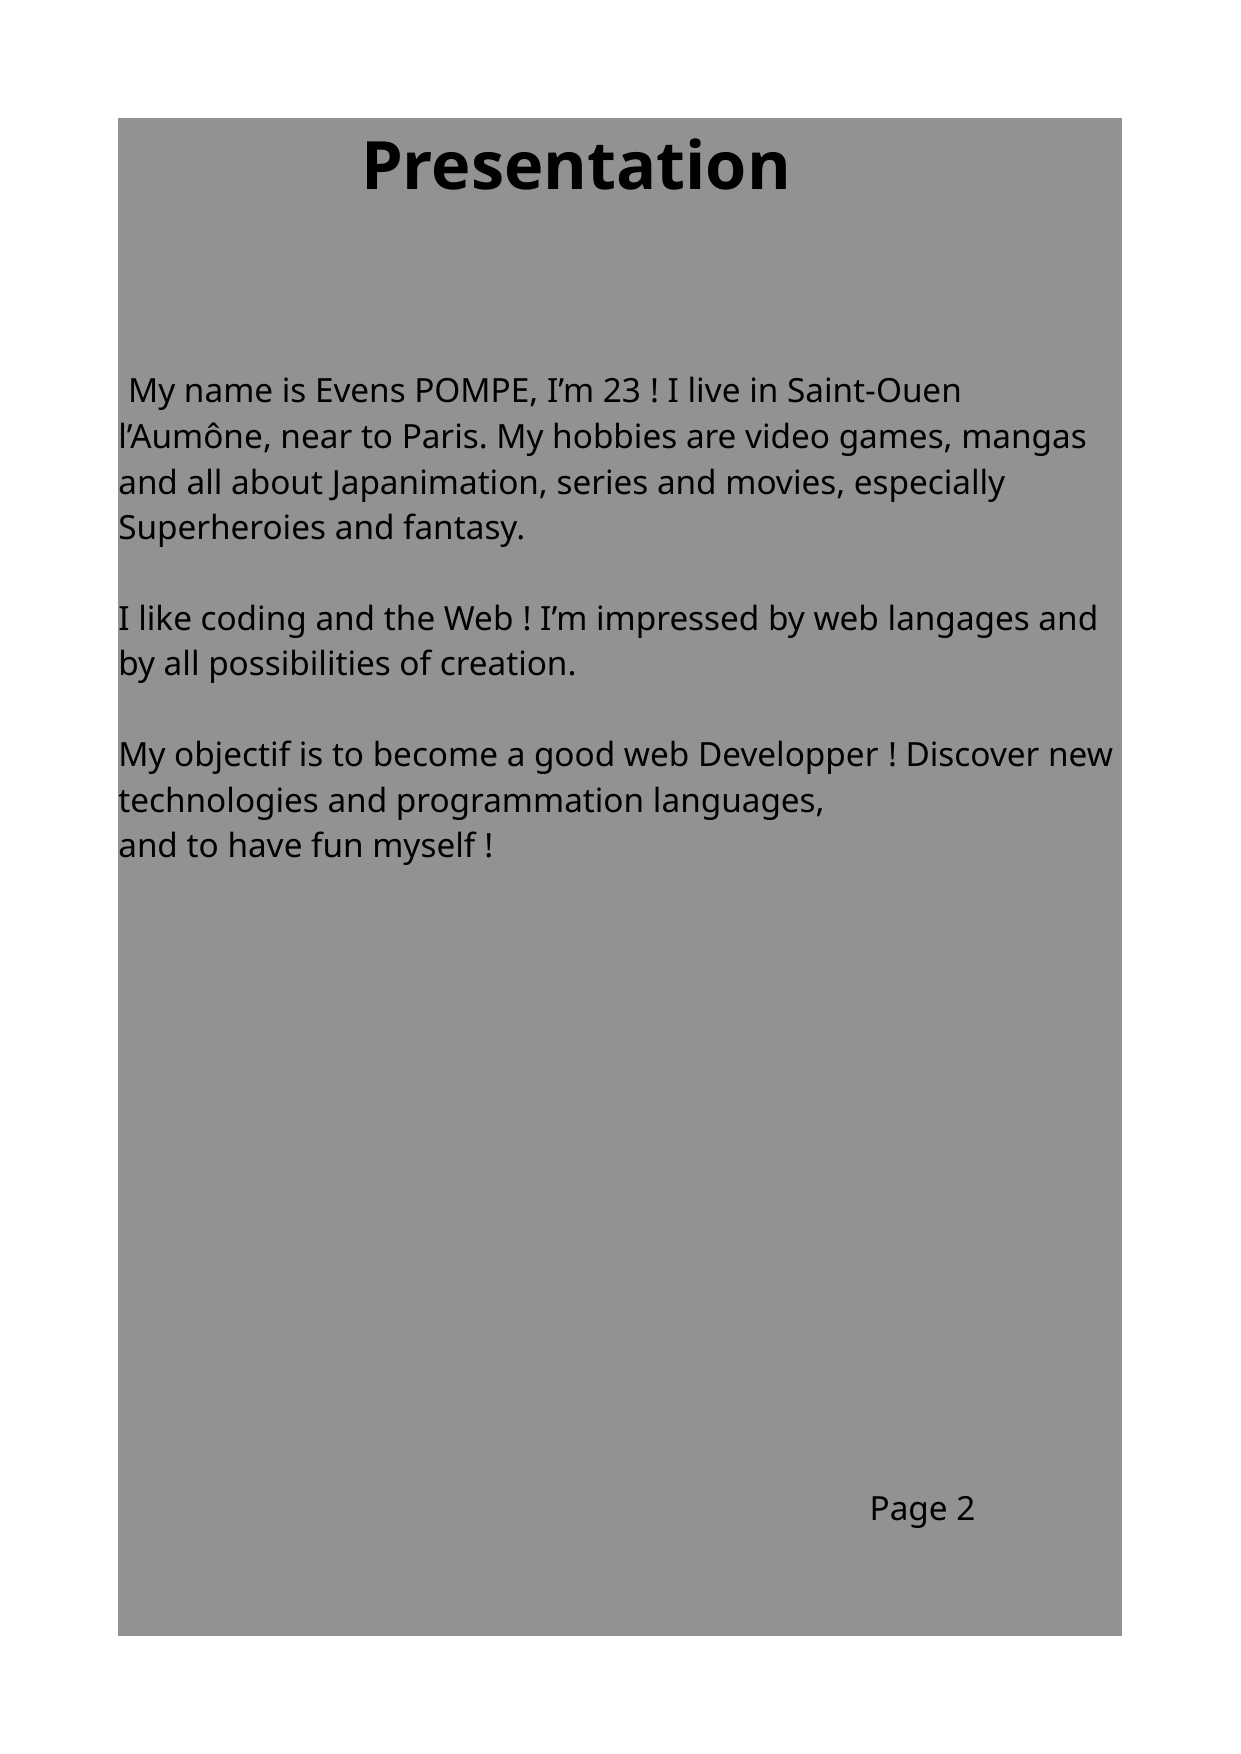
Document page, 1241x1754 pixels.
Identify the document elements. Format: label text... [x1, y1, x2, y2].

text Page 2 [118, 1480, 1122, 1531]
text Presentation [118, 118, 1122, 209]
text and to have fun myself ! [118, 822, 1122, 867]
text My name is Evens POMPE, I’m 23 ! I live in Saint-Ouen l’Aumône, near to Paris. My hobbies are video games, mangas and all about Japanimation, series and movies, especially Superheroies and fantasy. [118, 362, 1122, 549]
text My objectif is to become a good web Developper ! Discover new technologies and programmation languages, [118, 731, 1122, 822]
text I like coding and the Web ! I’m impressed by web langages and by all possibilities of creation. [118, 595, 1122, 686]
